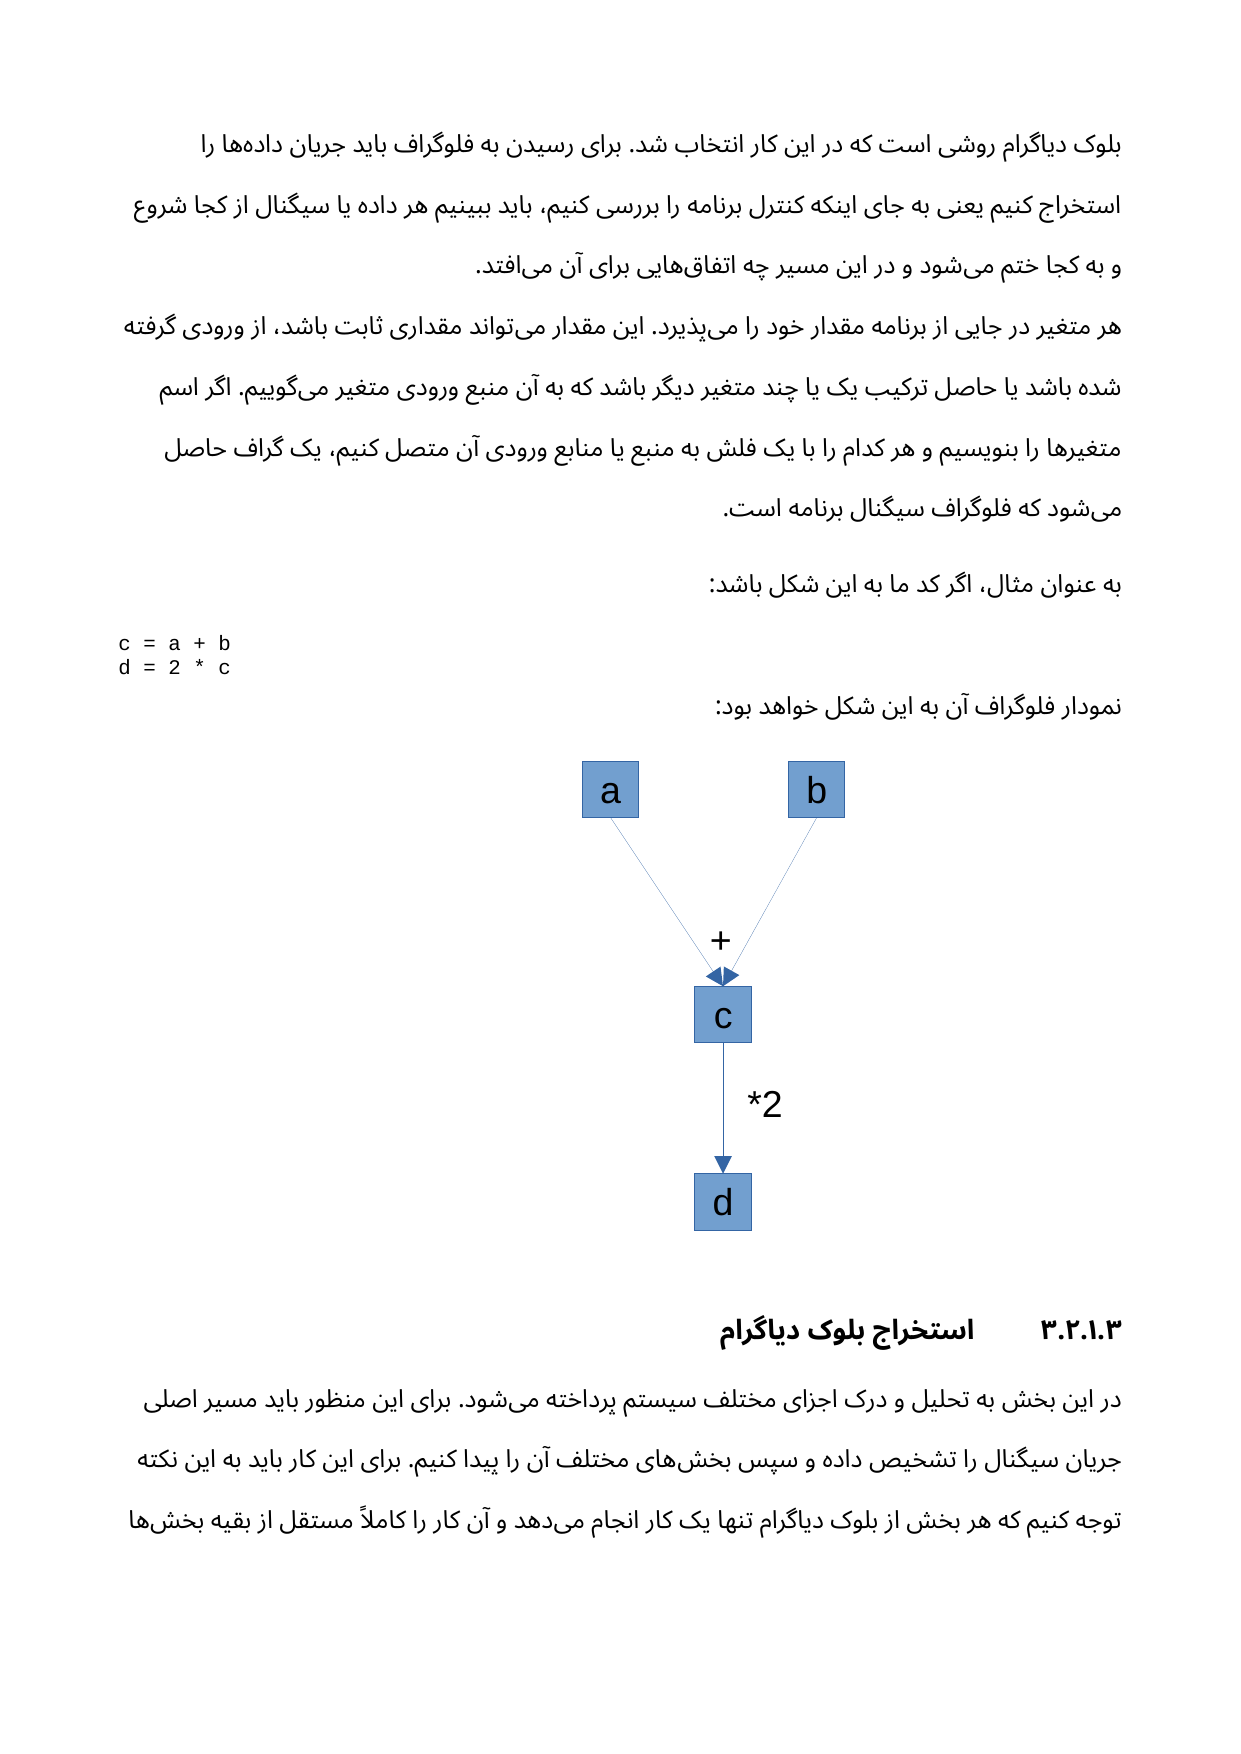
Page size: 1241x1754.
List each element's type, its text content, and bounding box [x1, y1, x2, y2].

text d = 2 * c [118, 657, 1122, 680]
text نمودار فلوگراف آن به این شکل خواهد بود: [118, 680, 1122, 733]
subtitle استخراج بلوک دیاگرام [118, 1302, 1122, 1360]
text به عنوان مثال، اگر کد ما به این شکل باشد: [118, 558, 1122, 611]
text c = a + b [118, 633, 1122, 657]
text بلوک دیاگرام روشی است که در این کار انتخاب شد. برای رسیدن به فلوگراف باید جریان داده‌ها را استخراج کنیم یعنی به جای اینکه کنترل برنامه را بررسی کنیم، باید ببینیم هر داده یا سیگنال از کجا شروع و به کجا ختم می‌شود و در این مسیر چه اتفاق‌هایی برای آن می‌افتد. هر متغیر در جایی از برنامه مقدار خود را می‌پذیرد. این مقدار می‌تواند مقداری ثابت باشد، از ورودی گرفته شده باشد یا حاصل ترکیب یک یا چند متغیر دیگر باشد که به آن منبع ورودی متغیر می‌گوییم. اگر اسم متغیرها را بنویسیم و هر کدام را با یک فلش به منبع یا منابع ورودی آن متصل کنیم، یک گراف حاصل می‌شود که فلوگراف سیگنال برنامه است. [118, 118, 1122, 535]
text در این بخش به تحلیل و درک اجزای مختلف سیستم پرداخته می‌شود. برای این منظور باید مسیر اصلی جریان سیگنال را تشخیص داده و سپس بخش‌های مختلف آن را پیدا کنیم. برای این کار باید به این نکته توجه کنیم که هر بخش از بلوک دیاگرام تنها یک کار انجام می‌دهد و آن کار را کاملاً مستقل از بقیه بخش‌ها انجام می‌دهد. برای آسانتر شدن کار در این مرحله بهتر است محاسبات ریاضی را کم کم از گراف حذف کنیم تا پیچیدگی کار کمتر شود. در پایان این مرحله به یک بلوک دیاگرام کلی خواهیم رسید. [118, 1373, 1122, 1547]
